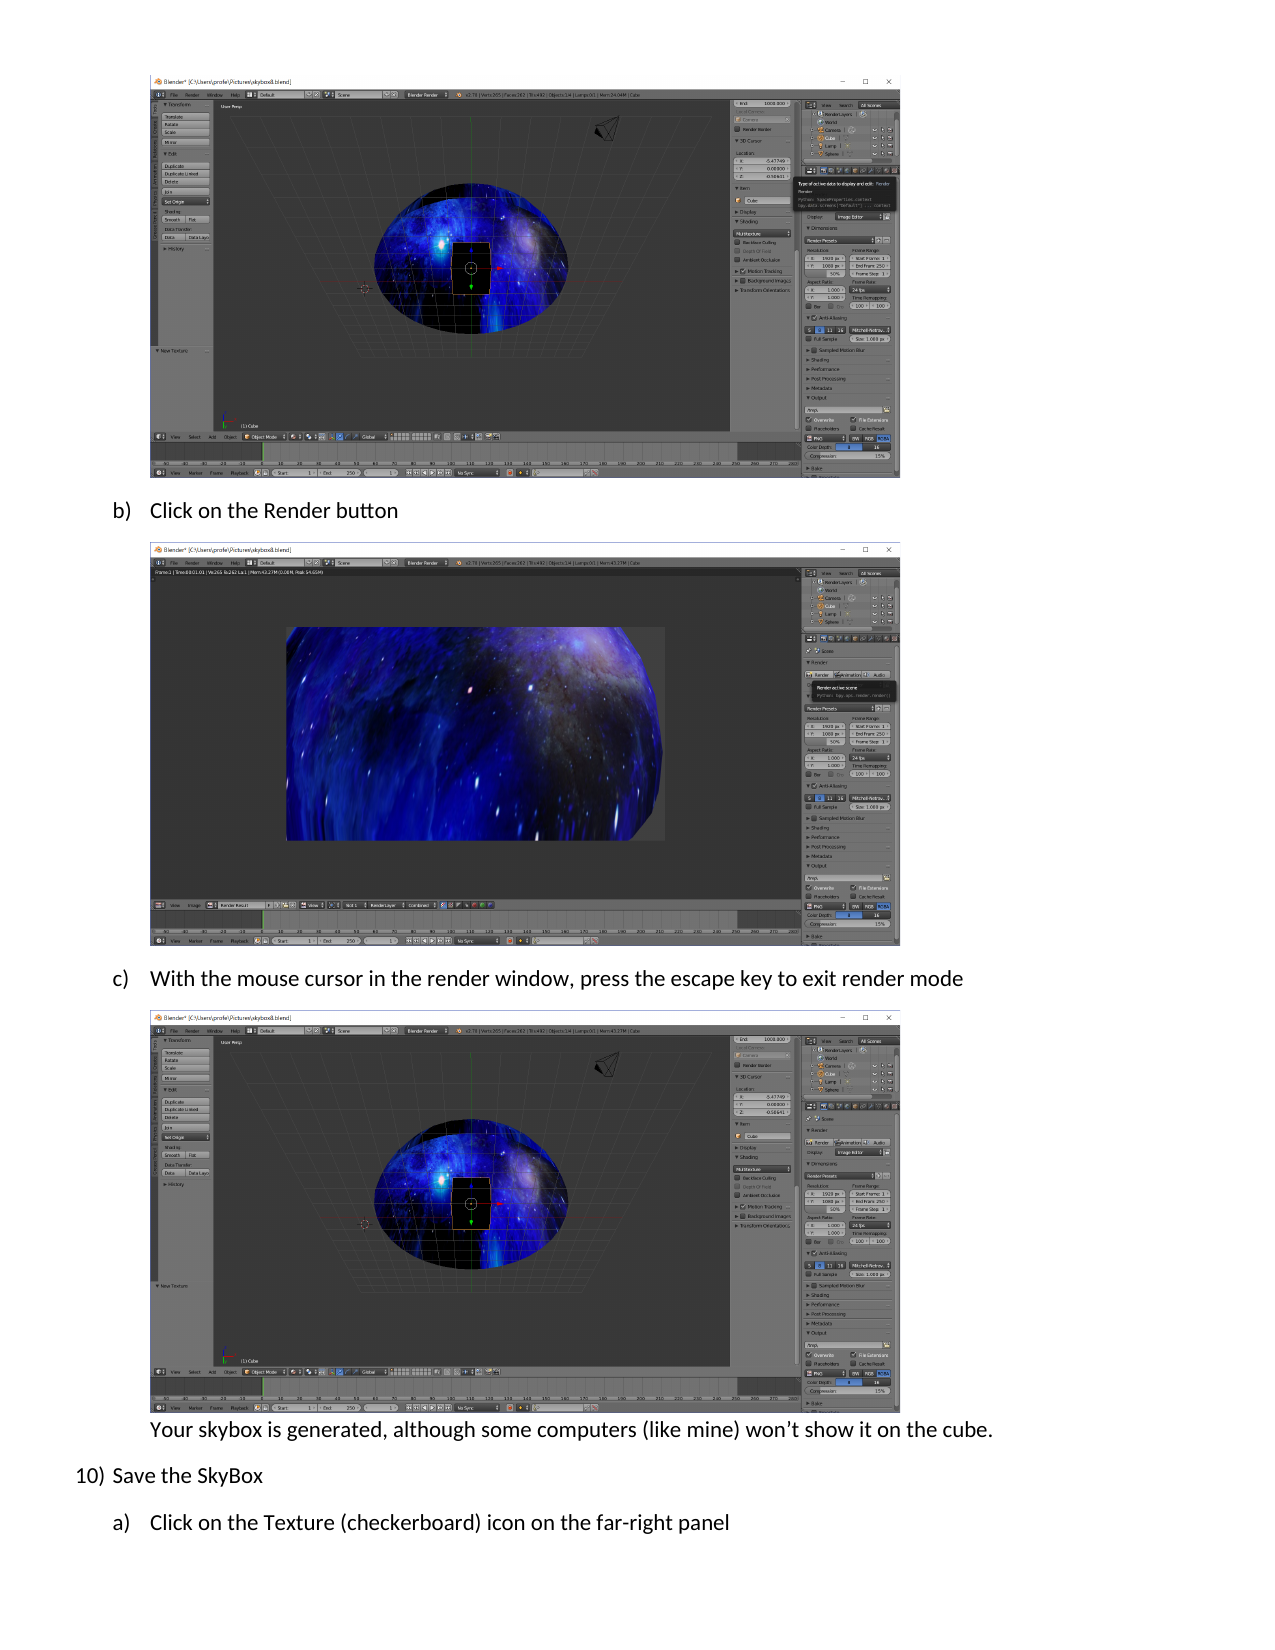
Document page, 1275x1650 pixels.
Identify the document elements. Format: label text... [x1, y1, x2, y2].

list Your skybox is generated, although some computers (like mine) won’t show it on the cube. [150, 1010, 1200, 1443]
list Click on the Texture (checkerboard) icon on the far-right panel [112, 1508, 1200, 1536]
list Click on the Render button [112, 496, 1200, 524]
list Save the SkyBox [75, 1461, 1200, 1489]
list With the mouse cursor in the render window, press the escape key to exit render mode [112, 964, 1200, 992]
